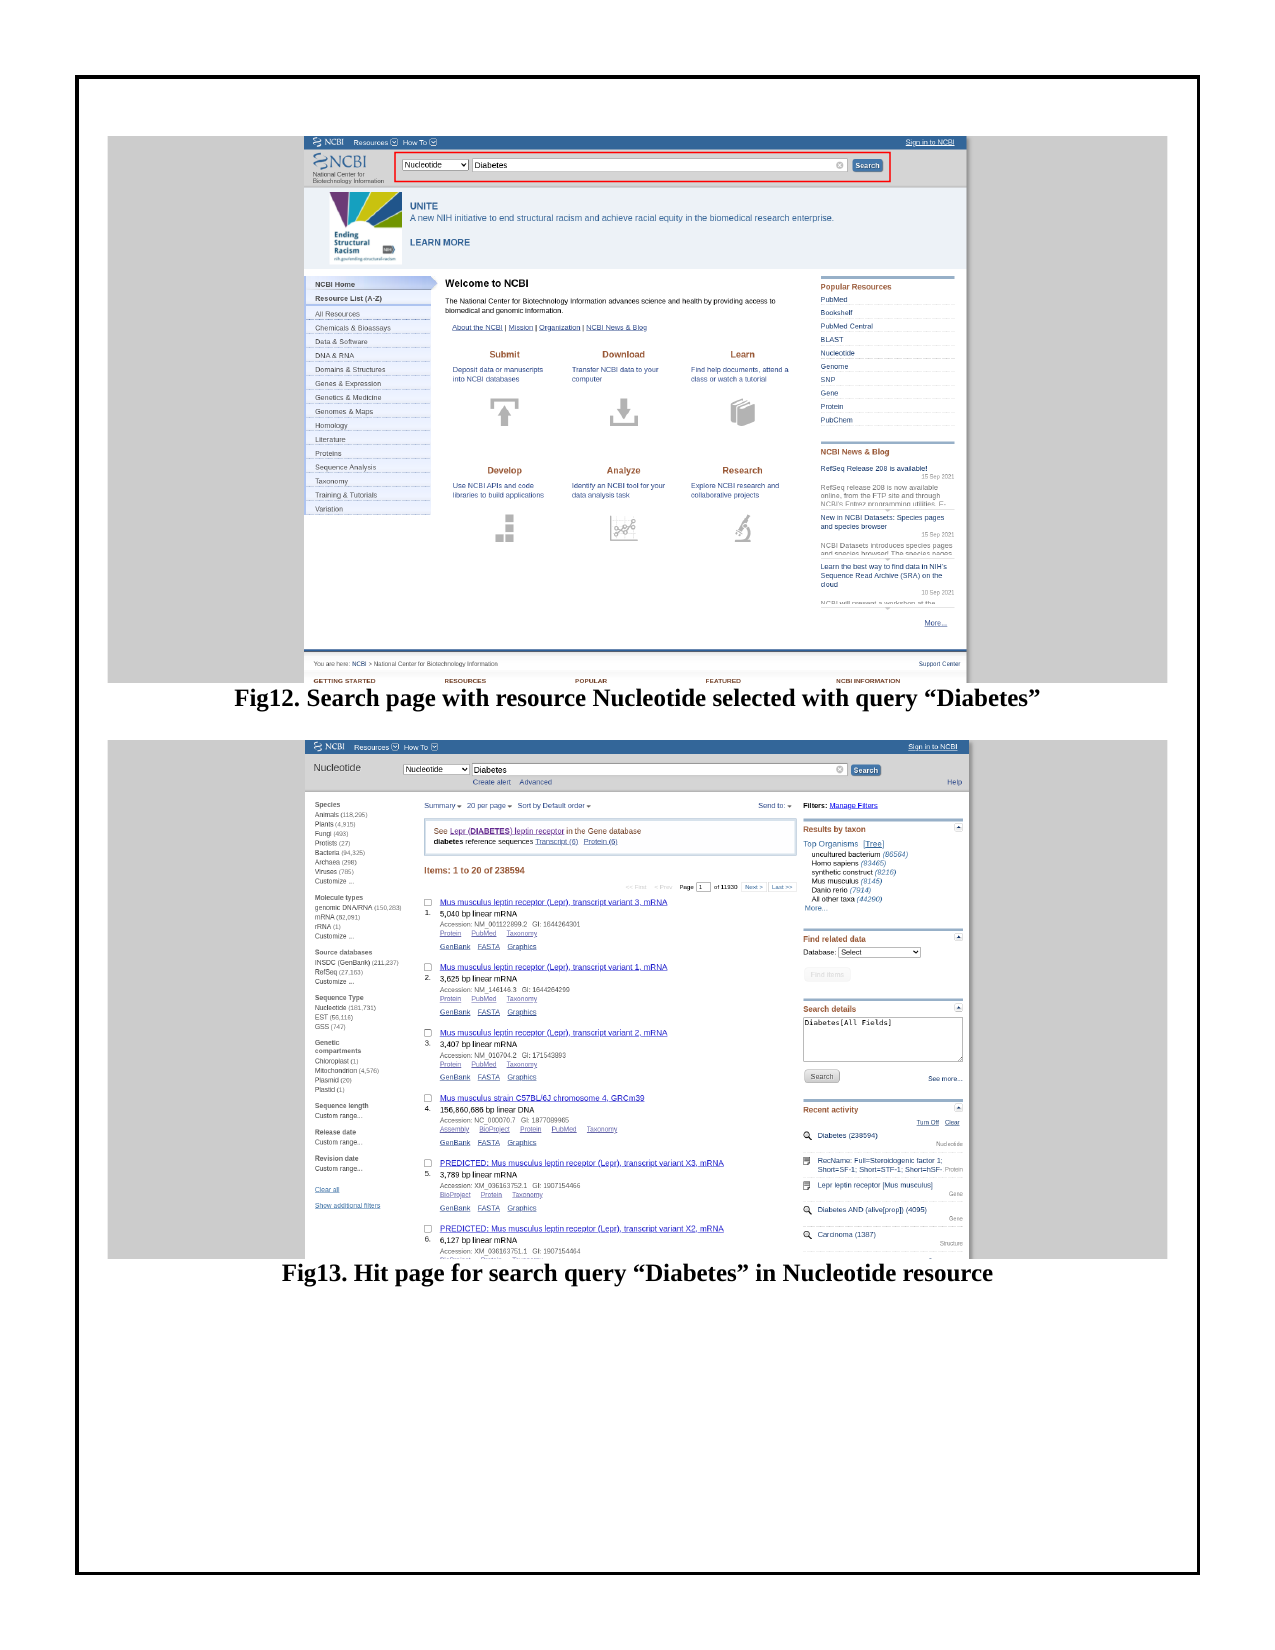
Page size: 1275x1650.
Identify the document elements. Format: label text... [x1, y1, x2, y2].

text Fig13. Hit page for search query “Diabetes” in Nucleotide resource [108, 1259, 1167, 1287]
text Fig12. Search page with resource Nucleotide selected with query “Diabetes” [108, 683, 1167, 712]
picture [107, 136, 1168, 683]
picture [107, 740, 1168, 1259]
